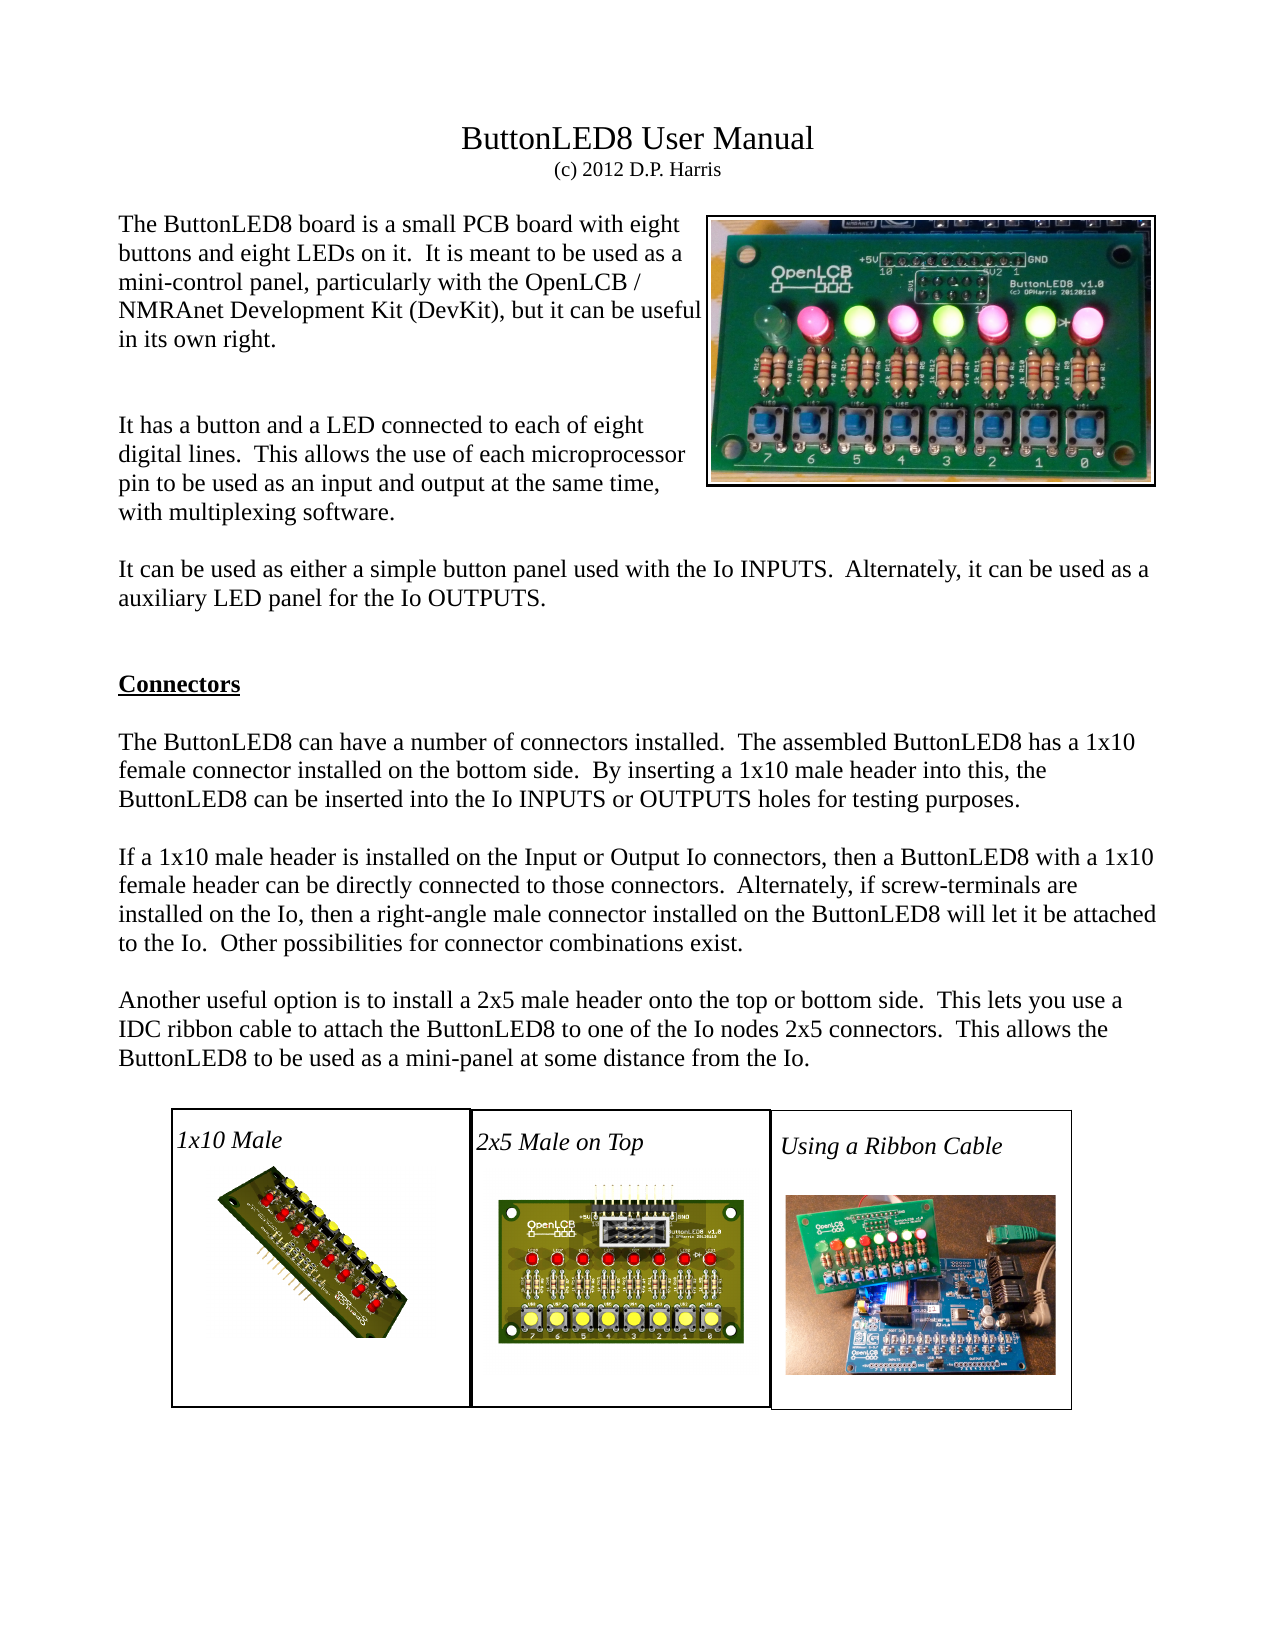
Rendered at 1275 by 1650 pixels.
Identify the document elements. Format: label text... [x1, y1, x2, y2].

picture [711, 220, 1151, 482]
text 2x5 Male on Top [476, 1127, 766, 1156]
text 1x10 Male [176, 1126, 466, 1154]
text If a 1x10 male header is installed on the Input or Output Io connectors, then a ButtonLED8 with a 1x10 female header can be directly connected to those connectors. Alternately, if screw-terminals are installed on the Io, then a right-angle male connector installed on the ButtonLED8 will let it be attached to the Io. Other possibilities for connector combinations exist. [118, 842, 1157, 957]
text It can be used as either a simple button panel used with the Io INPUTS. Alternately, it can be used as a auxiliary LED panel for the Io OUTPUTS. [118, 554, 1157, 612]
text (c) 2012 D.P. Harris [118, 156, 1157, 181]
picture [785, 1195, 1056, 1375]
text Using a Ribbon Cable [780, 1131, 1062, 1160]
text ButtonLED8 User Manual [118, 118, 1157, 156]
text Another useful option is to install a 2x5 male header onto the top or bottom side. This lets you use a IDC ribbon cable to attach the ButtonLED8 to one of the Io nodes 2x5 connectors. This allows the ButtonLED8 to be used as a mini-panel at some distance from the Io. [118, 986, 1157, 1072]
text Connectors [118, 669, 1157, 698]
picture [483, 1168, 759, 1375]
text The ButtonLED8 board is a small PCB board with eight buttons and eight LEDs on it. It is meant to be used as a mini-control panel, particularly with the OpenLCB / NMRAnet Development Kit (DevKit), but it can be useful in its own right. [118, 209, 1157, 353]
text The ButtonLED8 can have a number of connectors installed. The assembled ButtonLED8 has a 1x10 female connector installed on the bottom side. By inserting a 1x10 male header into this, the ButtonLED8 can be inserted into the Io INPUTS or OUTPUTS holes for testing purposes. [118, 727, 1157, 813]
text [708, 217, 1154, 484]
text It has a button and a LED connected to each of eight digital lines. This allows the use of each microprocessor pin to be used as an input and output at the same time, with multiplexing software. [118, 411, 1157, 526]
picture [206, 1166, 436, 1338]
